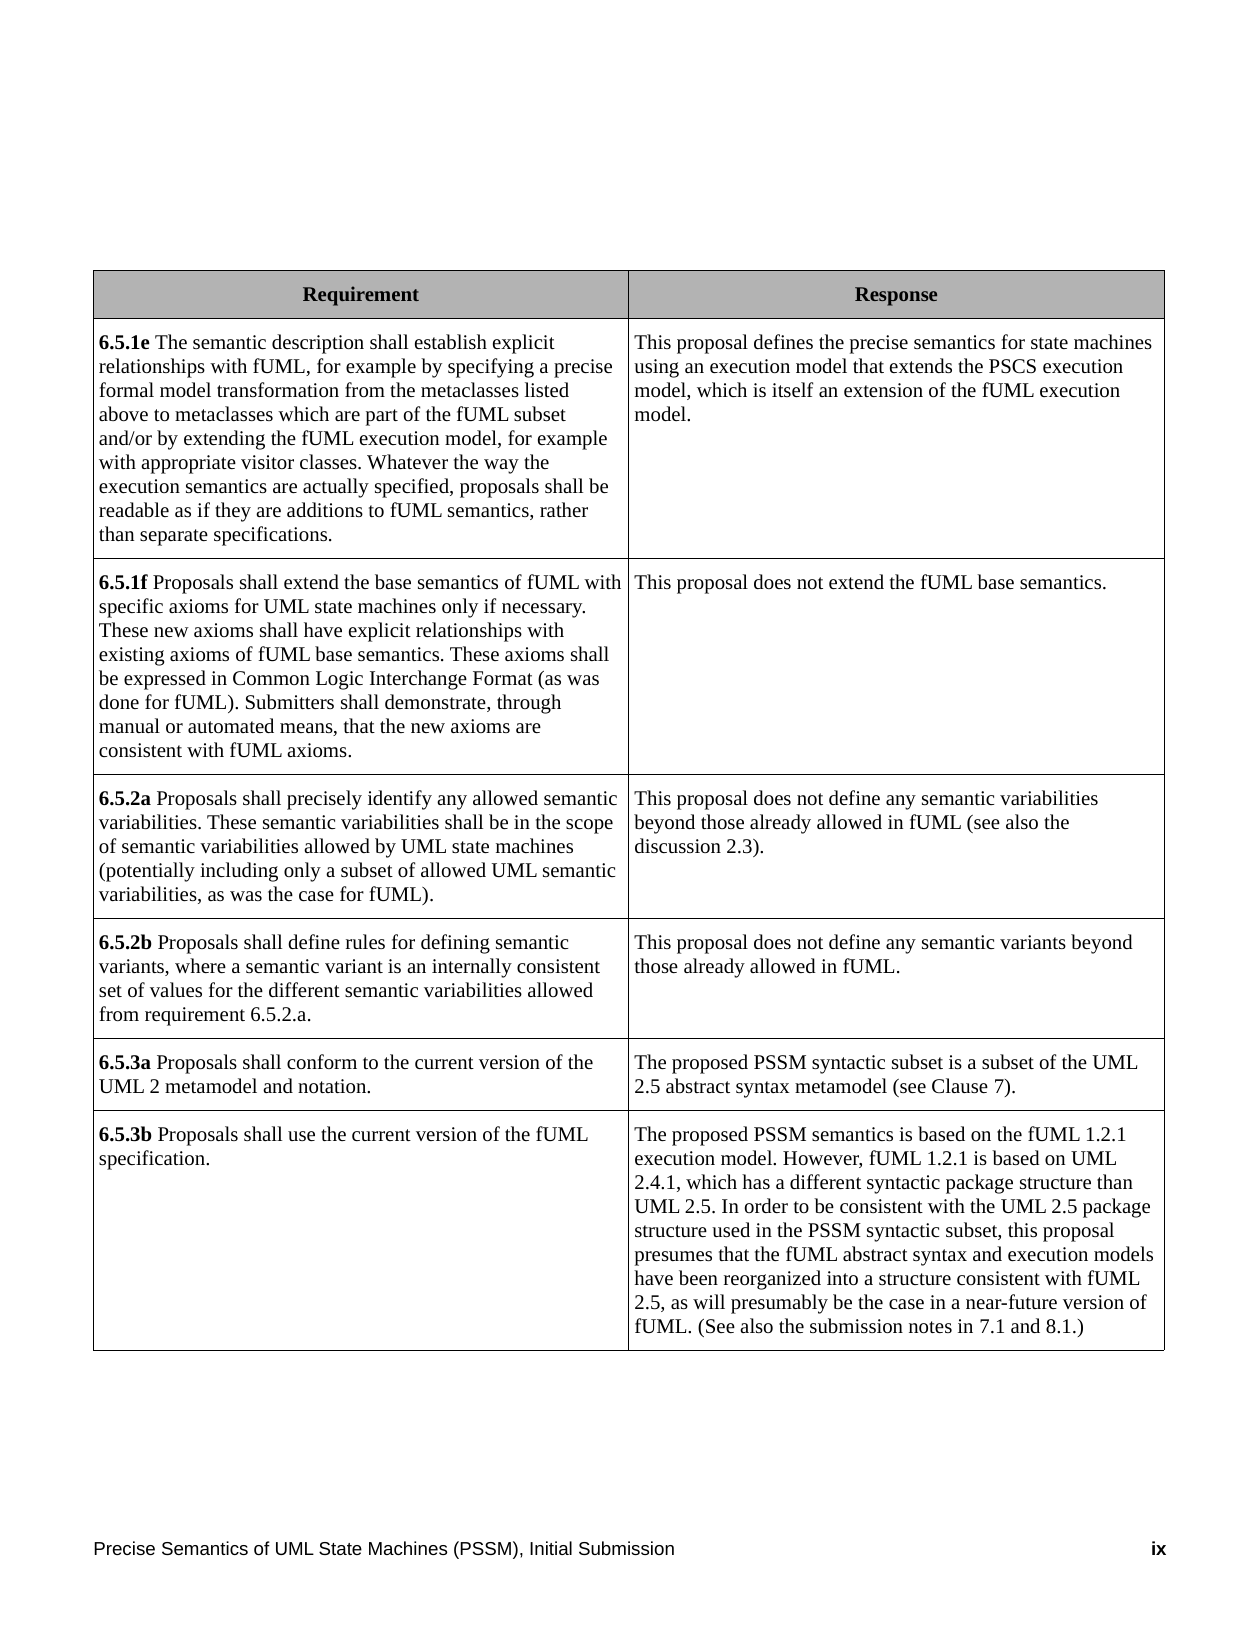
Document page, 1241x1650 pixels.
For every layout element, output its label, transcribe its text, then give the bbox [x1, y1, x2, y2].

table_cell 6.5.1f Proposals shall extend the base semantics of fUML with specific axioms for UML state machines only if necessary. These new axioms shall have explicit relationships with existing axioms of fUML base semantics. These axioms shall be expressed in Common Logic Interchange Format (as was done for fUML). Submitters shall demonstrate, through manual or automated means, that the new axioms are consistent with fUML axioms. [94, 559, 628, 774]
table_header Requirement [94, 271, 628, 318]
table_cell 6.5.3b Proposals shall use the current version of the fUML specification. [94, 1111, 628, 1350]
table_cell The proposed PSSM semantics is based on the fUML 1.2.1 execution model. However, fUML 1.2.1 is based on UML 2.4.1, which has a different syntactic package structure than UML 2.5. In order to be consistent with the UML 2.5 package structure used in the PSSM syntactic subset, this proposal presumes that the fUML abstract syntax and execution models have been reorganized into a structure consistent with fUML 2.5, as will presumably be the case in a near-future version of fUML. (See also the submission notes in 7.1 and 8.1.) [629, 1111, 1164, 1350]
table_cell The proposed PSSM syntactic subset is a subset of the UML 2.5 abstract syntax metamodel (see Clause 7). [629, 1039, 1164, 1110]
table_cell 6.5.3a Proposals shall conform to the current version of the UML 2 metamodel and notation. [94, 1039, 628, 1110]
table_cell This proposal defines the precise semantics for state machines using an execution model that extends the PSCS execution model, which is itself an extension of the fUML execution model. [629, 319, 1164, 558]
table_cell This proposal does not define any semantic variants beyond those already allowed in fUML. [629, 919, 1164, 1038]
table_cell 6.5.1e The semantic description shall establish explicit relationships with fUML, for example by specifying a precise formal model transformation from the metaclasses listed above to metaclasses which are part of the fUML subset and/or by extending the fUML execution model, for example with appropriate visitor classes. Whatever the way the execution semantics are actually specified, proposals shall be readable as if they are additions to fUML semantics, rather than separate specifications. [94, 319, 628, 558]
table_cell This proposal does not define any semantic variabilities beyond those already allowed in fUML (see also the discussion 2.3). [629, 775, 1164, 918]
table_cell This proposal does not extend the fUML base semantics. [629, 559, 1164, 774]
table_cell 6.5.2b Proposals shall define rules for defining semantic variants, where a semantic variant is an internally consistent set of values for the different semantic variabilities allowed from requirement 6.5.2.a. [94, 919, 628, 1038]
table_cell 6.5.2a Proposals shall precisely identify any allowed semantic variabilities. These semantic variabilities shall be in the scope of semantic variabilities allowed by UML state machines (potentially including only a subset of allowed UML semantic variabilities, as was the case for fUML). [94, 775, 628, 918]
table_header Response [629, 271, 1164, 318]
